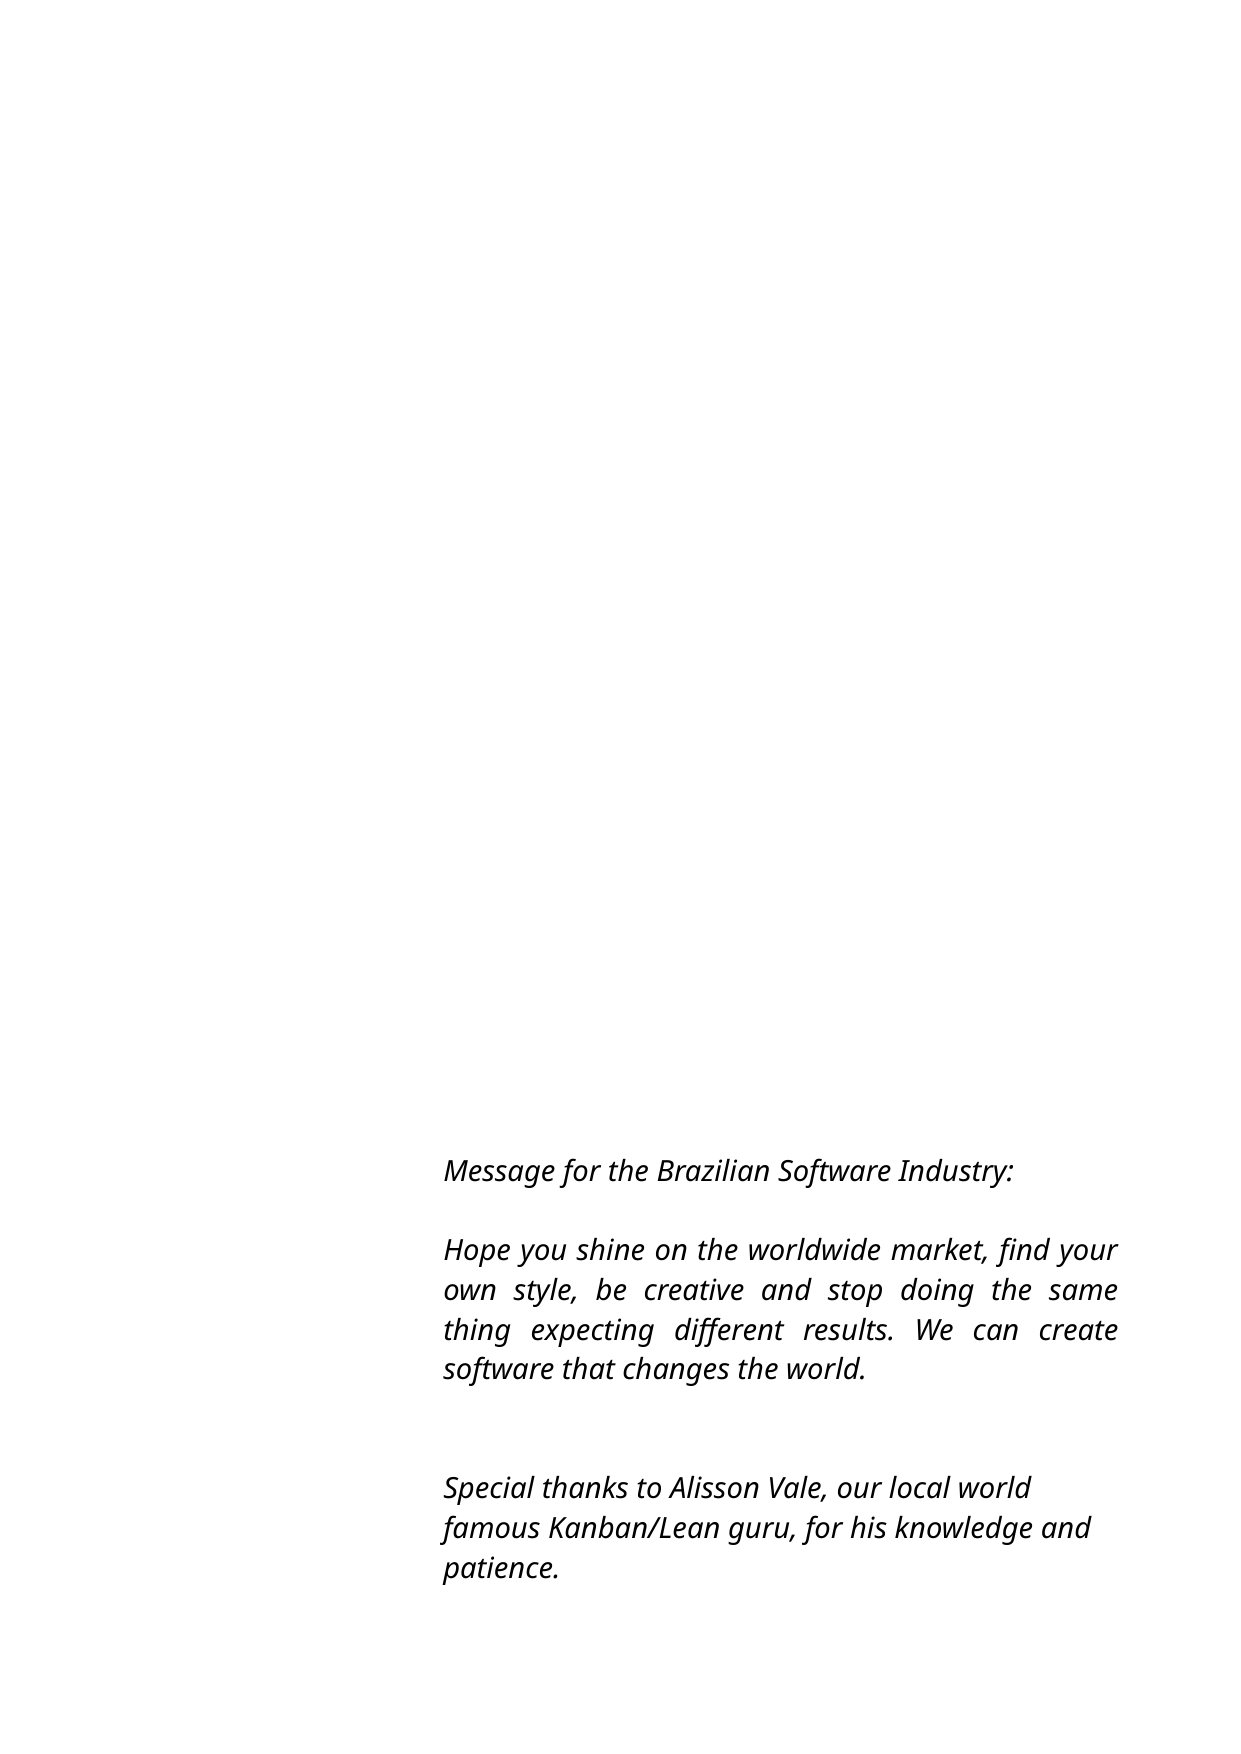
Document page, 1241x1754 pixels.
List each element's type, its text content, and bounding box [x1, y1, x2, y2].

text Special thanks to Alisson Vale, our local world famous Kanban/Lean guru, for his knowledge and patience. [443, 1467, 1122, 1587]
text Hope you shine on the worldwide market, find your own style, be creative and stop doing the same thing expecting different results. We can create software that changes the world. [443, 1229, 1122, 1388]
text Message for the Brazilian Software Industry: [443, 1150, 1122, 1190]
